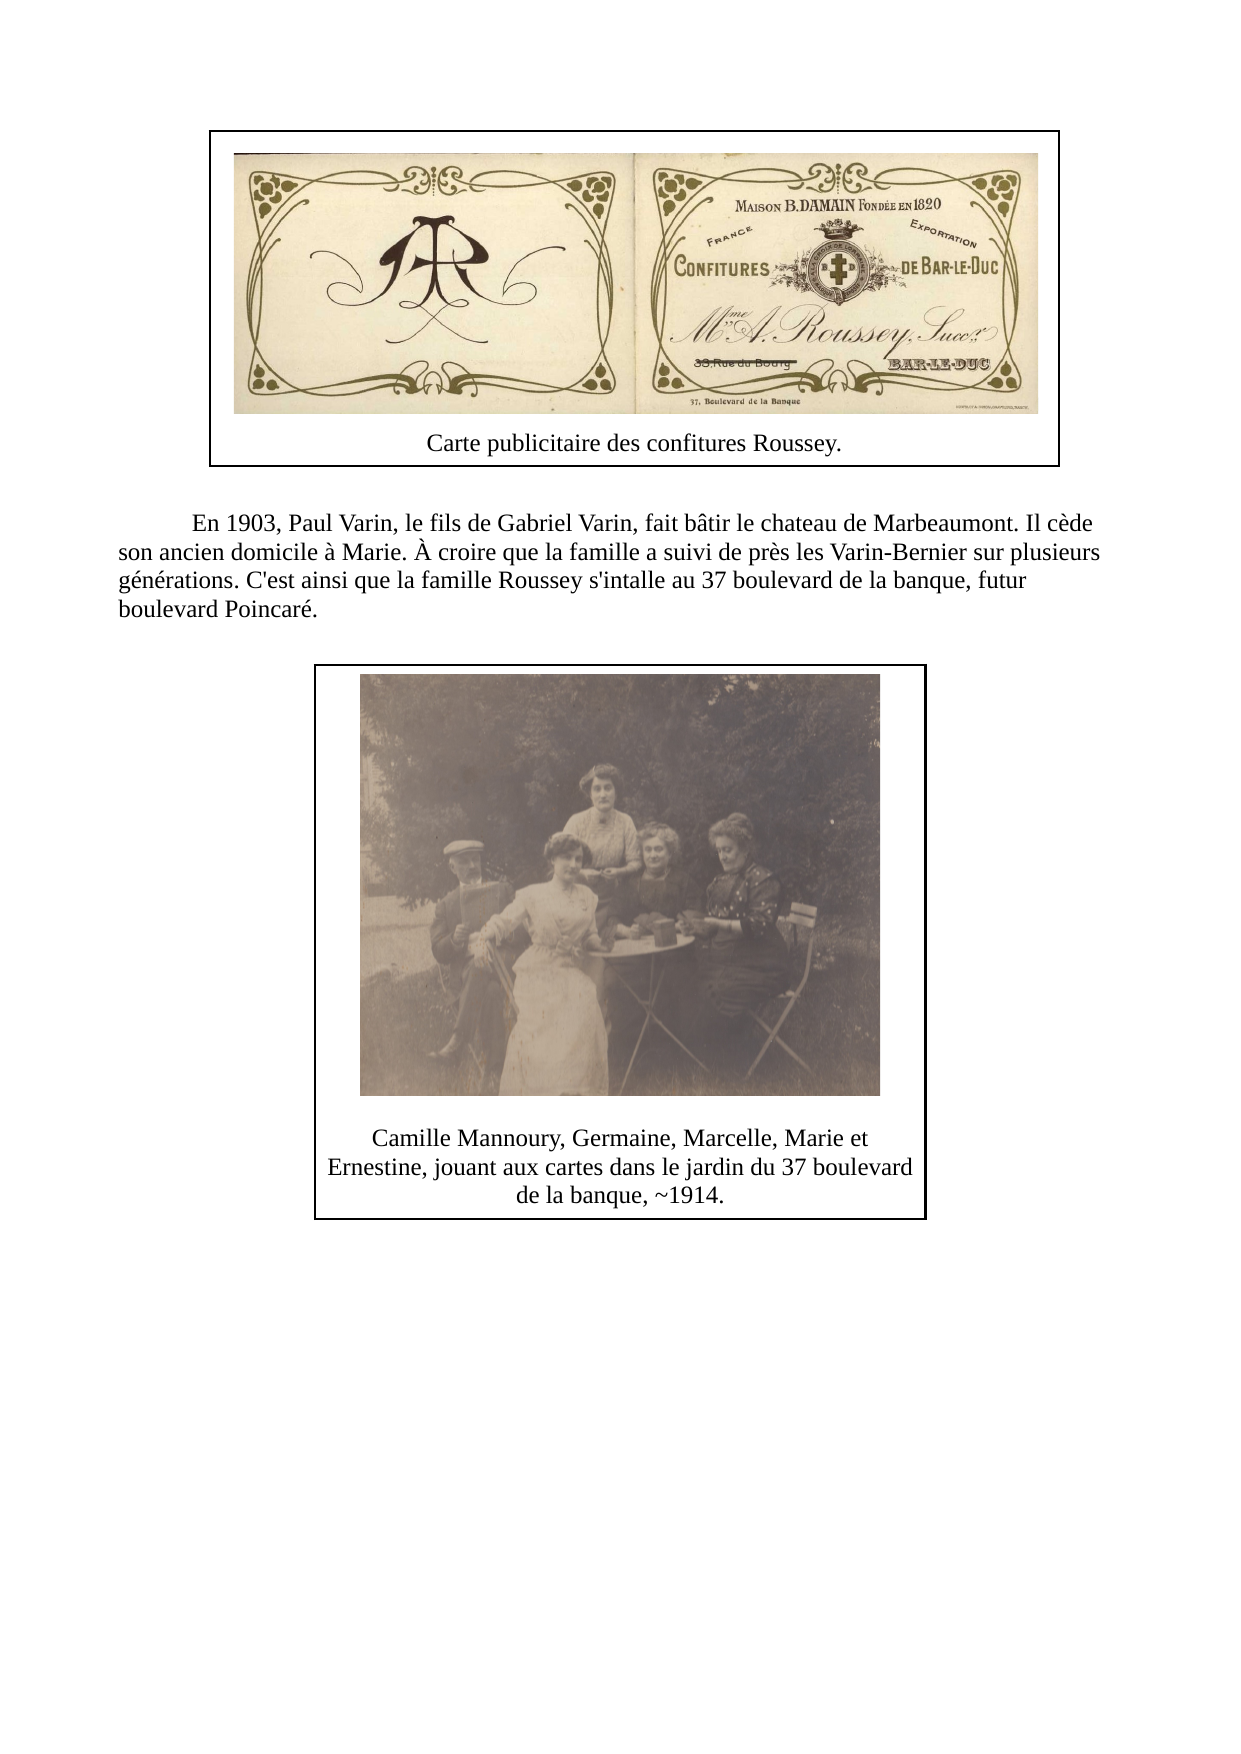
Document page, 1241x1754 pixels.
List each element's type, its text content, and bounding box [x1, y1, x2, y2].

text Camille Mannoury, Germaine, Marcelle, Marie et Ernestine, jouant aux cartes dans le jardin du 37 boulevard de la banque, ~1914. [324, 1123, 916, 1209]
text Carte publicitaire des confitures Roussey. [219, 141, 1049, 456]
picture [233, 153, 1039, 414]
picture [360, 674, 881, 1096]
text En 1903, Paul Varin, le fils de Gabriel Varin, fait bâtir le chateau de Marbeaumont. Il cède son ancien domicile à Marie. À croire que la famille a suivi de près les Varin-Bernier sur plusieurs générations. C'est ainsi que la famille Roussey s'intalle au 37 boulevard de la banque, futur boulevard Poincaré. [118, 508, 1122, 623]
